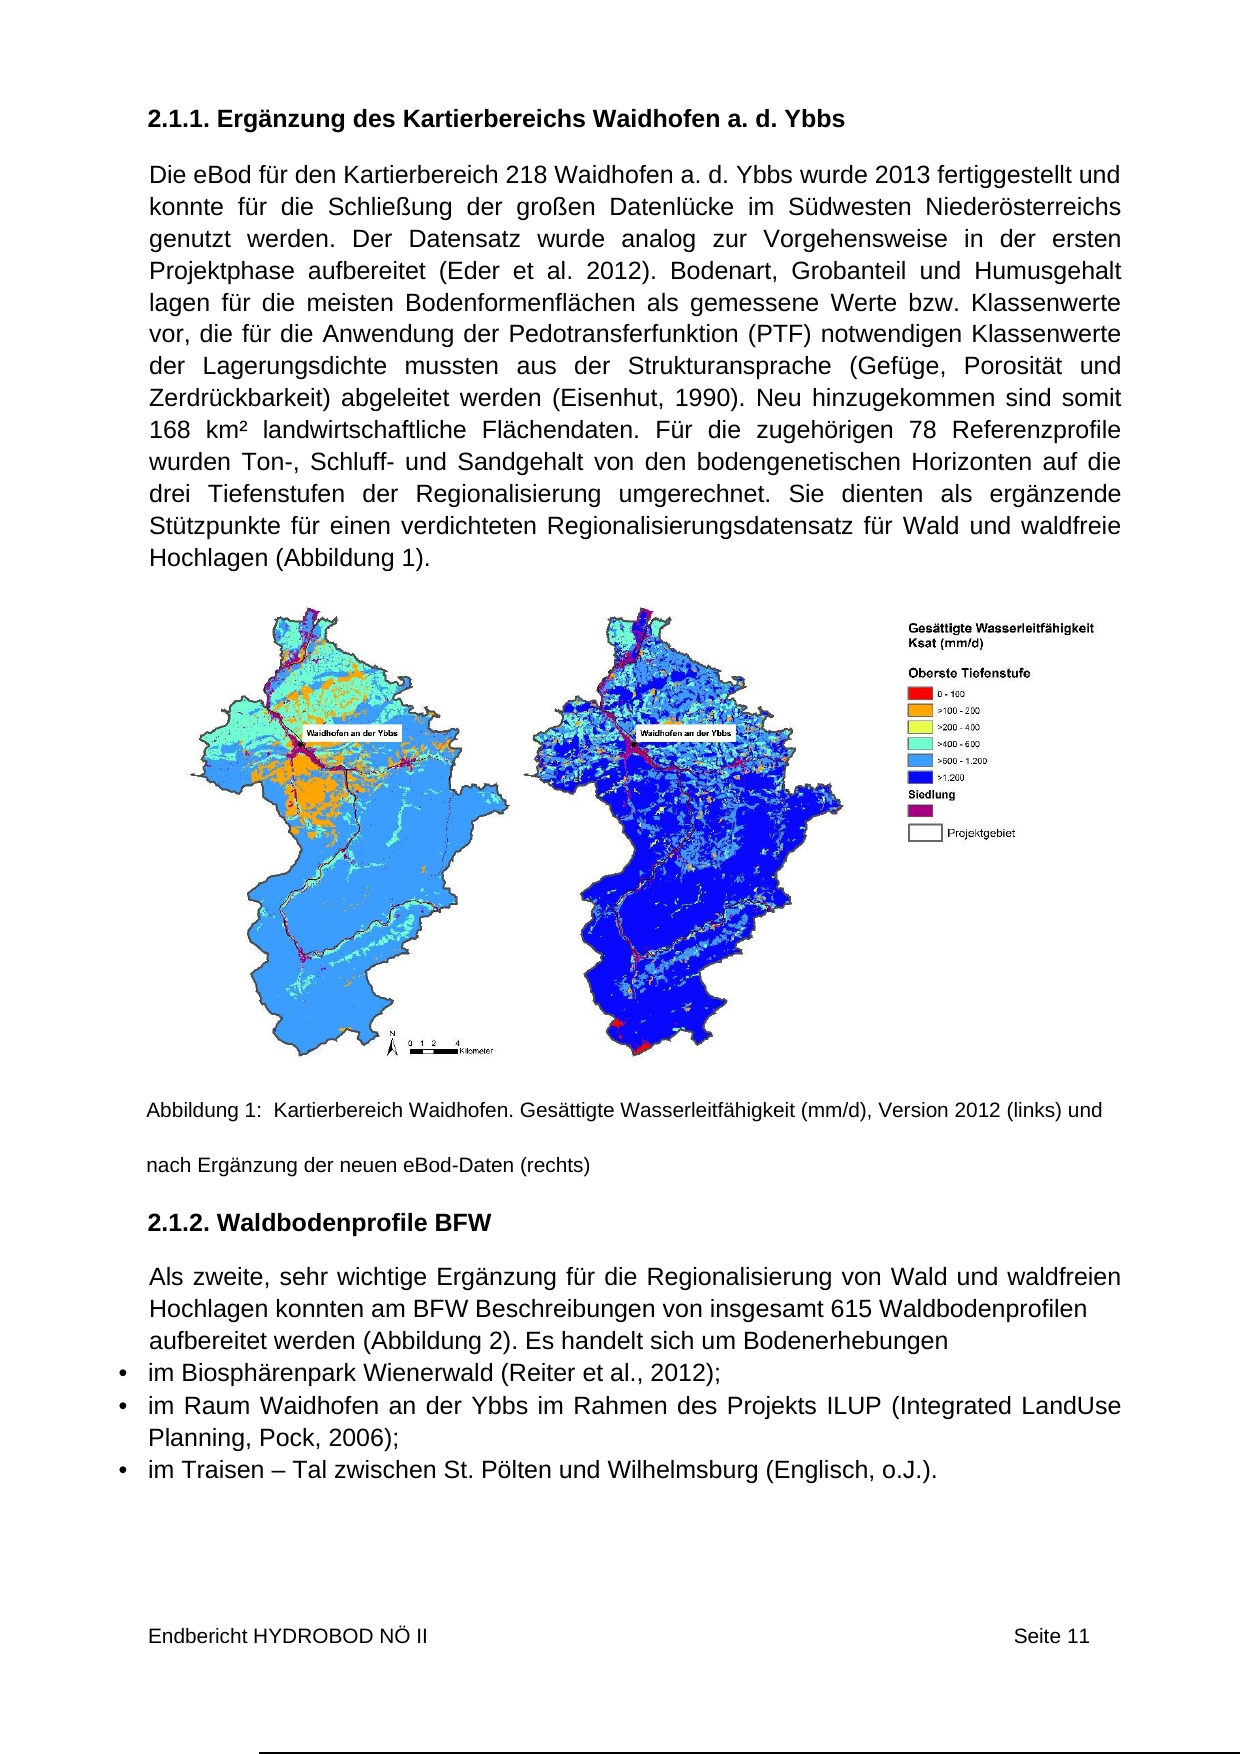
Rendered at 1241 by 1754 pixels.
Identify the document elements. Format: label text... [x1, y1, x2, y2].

text nach Ergänzung der neuen eBod-Daten (rechts) [146, 1153, 1123, 1177]
list im Raum Waidhofen an der Ybbs im Rahmen des Projekts ILUP (Integrated LandUse Planning, Pock, 2006); [118, 1391, 1123, 1451]
subtitle 2.1.1. Ergänzung des Kartierbereichs Waidhofen a. d. Ybbs [147, 104, 1137, 132]
text Abbildung 1: Kartierbereich Waidhofen. Gesättigte Wasserleitfähigkeit (mm/d), Version 2012 (links) und [146, 1098, 1123, 1122]
text Die eBod für den Kartierbereich 218 Waidhofen a. d. Ybbs wurde 2013 fertiggestellt und konnte für die Schließung der großen Datenlücke im Südwesten Niederösterreichs genutzt werden. Der Datensatz wurde analog zur Vorgehensweise in der ersten Projektphase aufbereitet (Eder et al. 2012). Bodenart, Grobanteil und Humusgehalt lagen für die meisten Bodenformenflächen als gemessene Werte bzw. Klassenwerte vor, die für die Anwendung der Pedotransferfunktion (PTF) notwendigen Klassenwerte der Lagerungsdichte mussten aus der Strukturansprache (Gefüge, Porosität und Zerdrückbarkeit) abgeleitet werden (Eisenhut, 1990). Neu hinzugekommen sind somit 168 km² landwirtschaftliche Flächendaten. Für die zugehörigen 78 Referenzprofile wurden Ton-, Schluff- und Sandgehalt von den bodengenetischen Horizonten auf die drei Tiefenstufen der Regionalisierung umgerechnet. Sie dienten als ergänzende Stützpunkte für einen verdichteten Regionalisierungsdatensatz für Wald und waldfreie Hochlagen (Abbildung 1). [149, 160, 1123, 571]
subtitle 2.1.2. Waldbodenprofile BFW [147, 1208, 1137, 1237]
list im Traisen – Tal zwischen St. Pölten und Wilhelmsburg (Englisch, o.J.). [118, 1455, 1123, 1484]
text aufbereitet werden (Abbildung 2). Es handelt sich um Bodenerhebungen [149, 1326, 1123, 1355]
text Als zweite, sehr wichtige Ergänzung für die Regionalisierung von Wald und waldfreien Hochlagen konnten am BFW Beschreibungen von insgesamt 615 Waldbodenprofilen [149, 1262, 1123, 1323]
list im Biosphärenpark Wienerwald (Reiter et al., 2012); [118, 1358, 1123, 1387]
